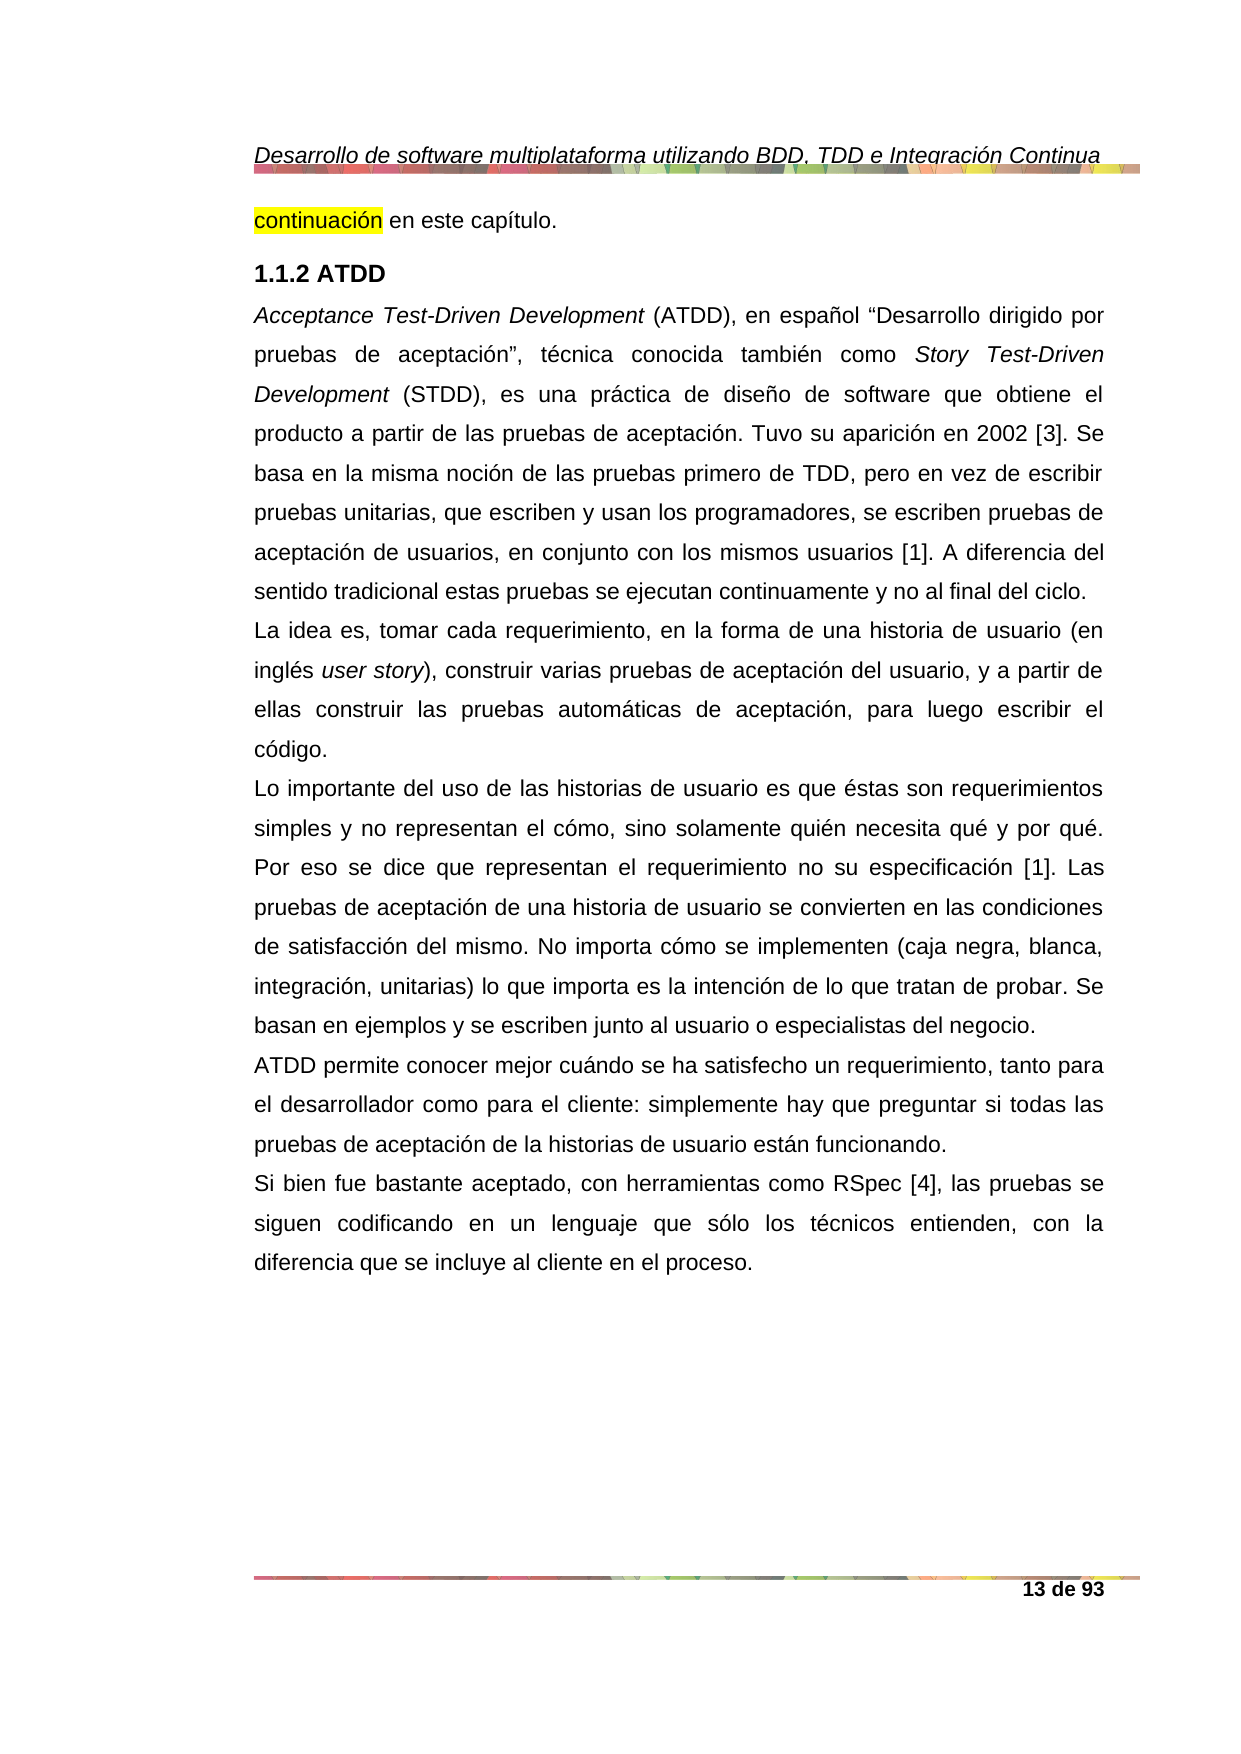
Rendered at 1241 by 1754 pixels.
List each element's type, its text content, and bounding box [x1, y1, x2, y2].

text ATDD permite conocer mejor cuándo se ha satisfecho un requerimiento, tanto para el desarrollador como para el cliente: simplemente hay que preguntar si todas las pruebas de aceptación de la historias de usuario están funcionando. [254, 1052, 1104, 1157]
text 1.1.2 ATDD [254, 258, 1104, 287]
text Acceptance Test-Driven Development (ATDD), en español “Desarrollo dirigido por pruebas de aceptación”, técnica conocida también como Story Test-Driven Development (STDD), es una práctica de diseño de software que obtiene el producto a partir de las pruebas de aceptación. Tuvo su aparición en 2002 [3]. Se basa en la misma noción de las pruebas primero de TDD, pero en vez de escribir pruebas unitarias, que escriben y usan los programadores, se escriben pruebas de aceptación de usuarios, en conjunto con los mismos usuarios [1]. A diferencia del sentido tradicional estas pruebas se ejecutan continuamente y no al final del ciclo. [254, 302, 1104, 604]
text continuación en este capítulo. [254, 207, 1104, 234]
text La idea es, tomar cada requerimiento, en la forma de una historia de usuario (en inglés user story), construir varias pruebas de aceptación del usuario, y a partir de ellas construir las pruebas automáticas de aceptación, para luego escribir el código. [254, 617, 1104, 762]
text Si bien fue bastante aceptado, con herramientas como RSpec [4], las pruebas se siguen codificando en un lenguaje que sólo los técnicos entienden, con la diferencia que se incluye al cliente en el proceso. [254, 1170, 1104, 1276]
text Lo importante del uso de las historias de usuario es que éstas son requerimientos simples y no representan el cómo, sino solamente quién necesita qué y por qué. Por eso se dice que representan el requerimiento no su especificación [1]. Las pruebas de aceptación de una historia de usuario se convierten en las condiciones de satisfacción del mismo. No importa cómo se implementen (caja negra, blanca, integración, unitarias) lo que importa es la intención de lo que tratan de probar. Se basan en ejemplos y se escriben junto al usuario o especialistas del negocio. [254, 775, 1104, 1039]
